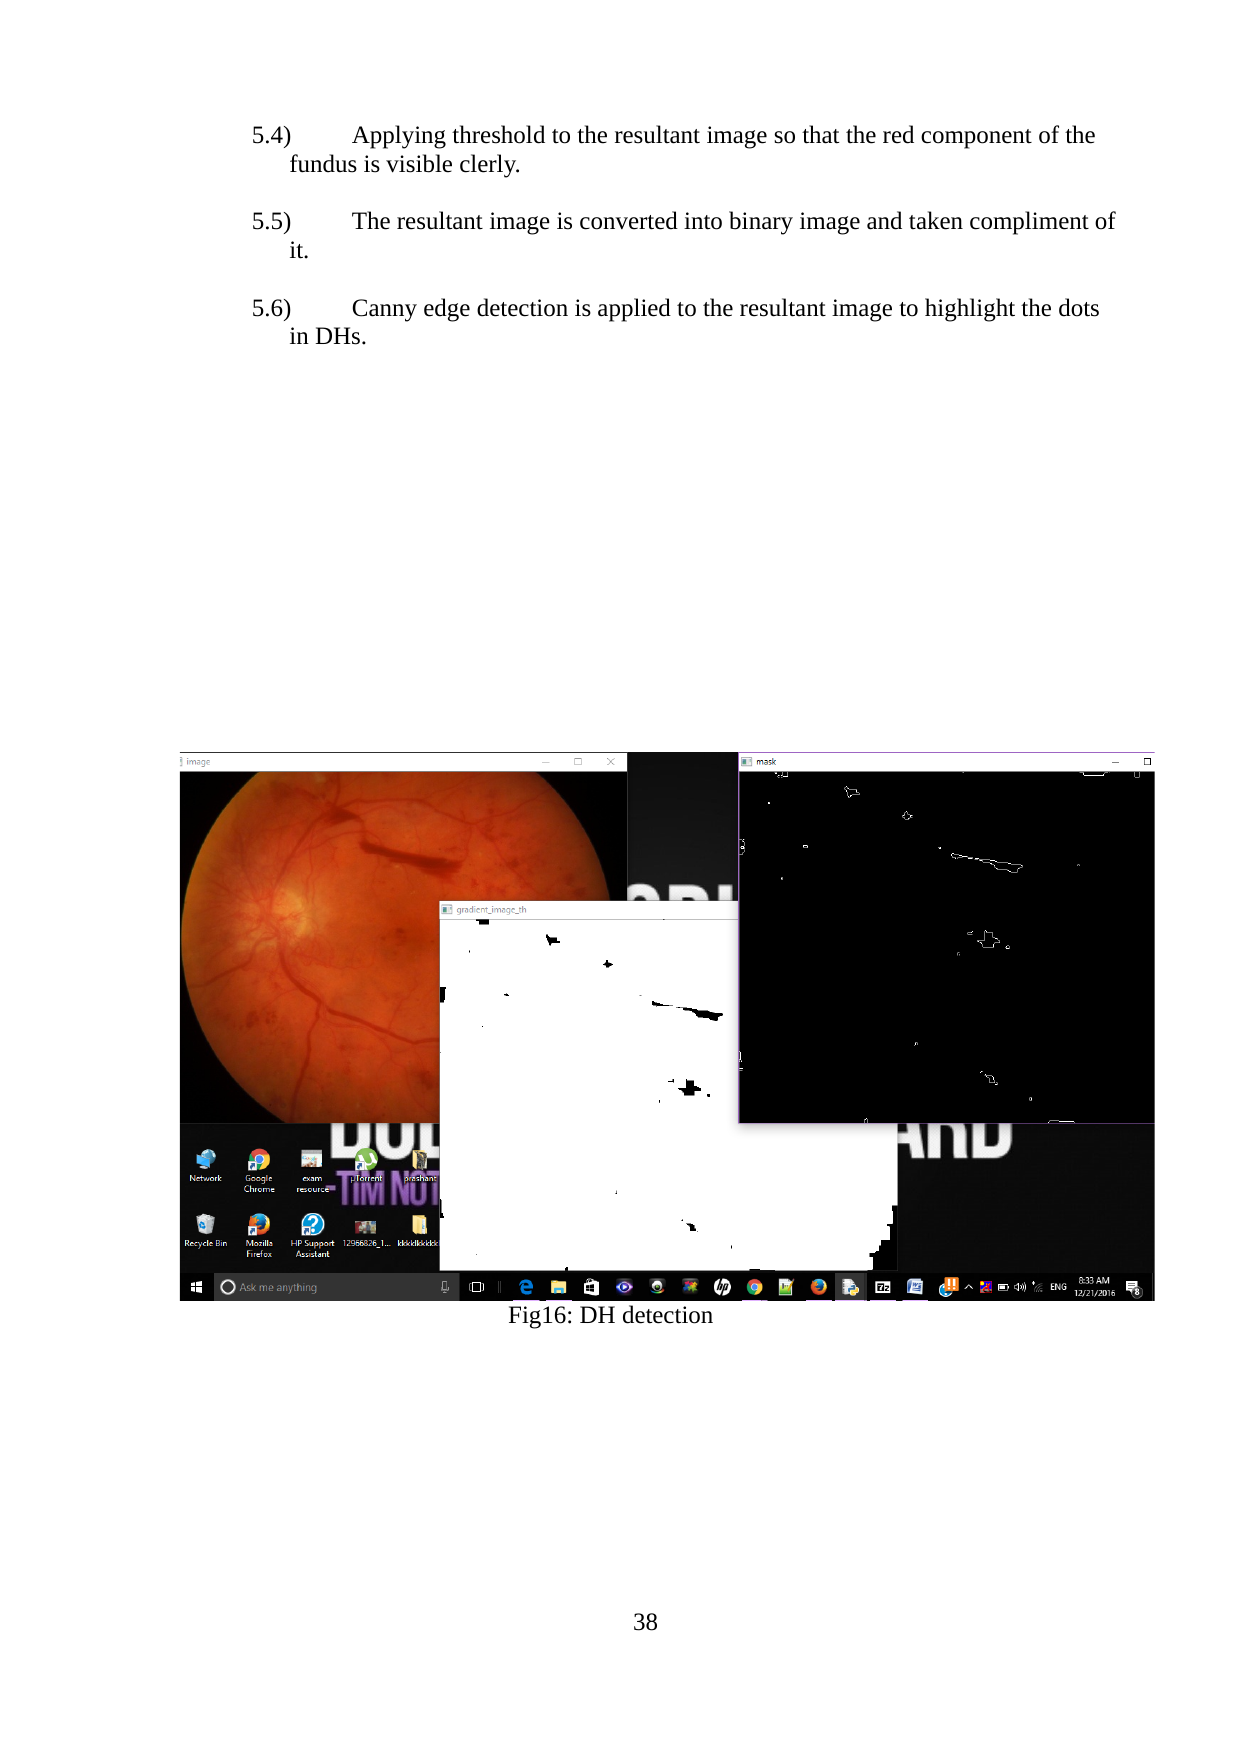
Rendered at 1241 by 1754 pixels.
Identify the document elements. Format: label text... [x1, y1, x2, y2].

list Applying threshold to the resultant image so that the red component of the fundus is visible clerly. [252, 120, 1122, 178]
picture [179, 752, 1155, 1301]
list Canny edge detection is applied to the resultant image to highlight the dots in DHs. [252, 293, 1122, 350]
list The resultant image is converted into binary image and taken compliment of it. [252, 206, 1122, 264]
text Fig16: DH detection [177, 1301, 1122, 1329]
